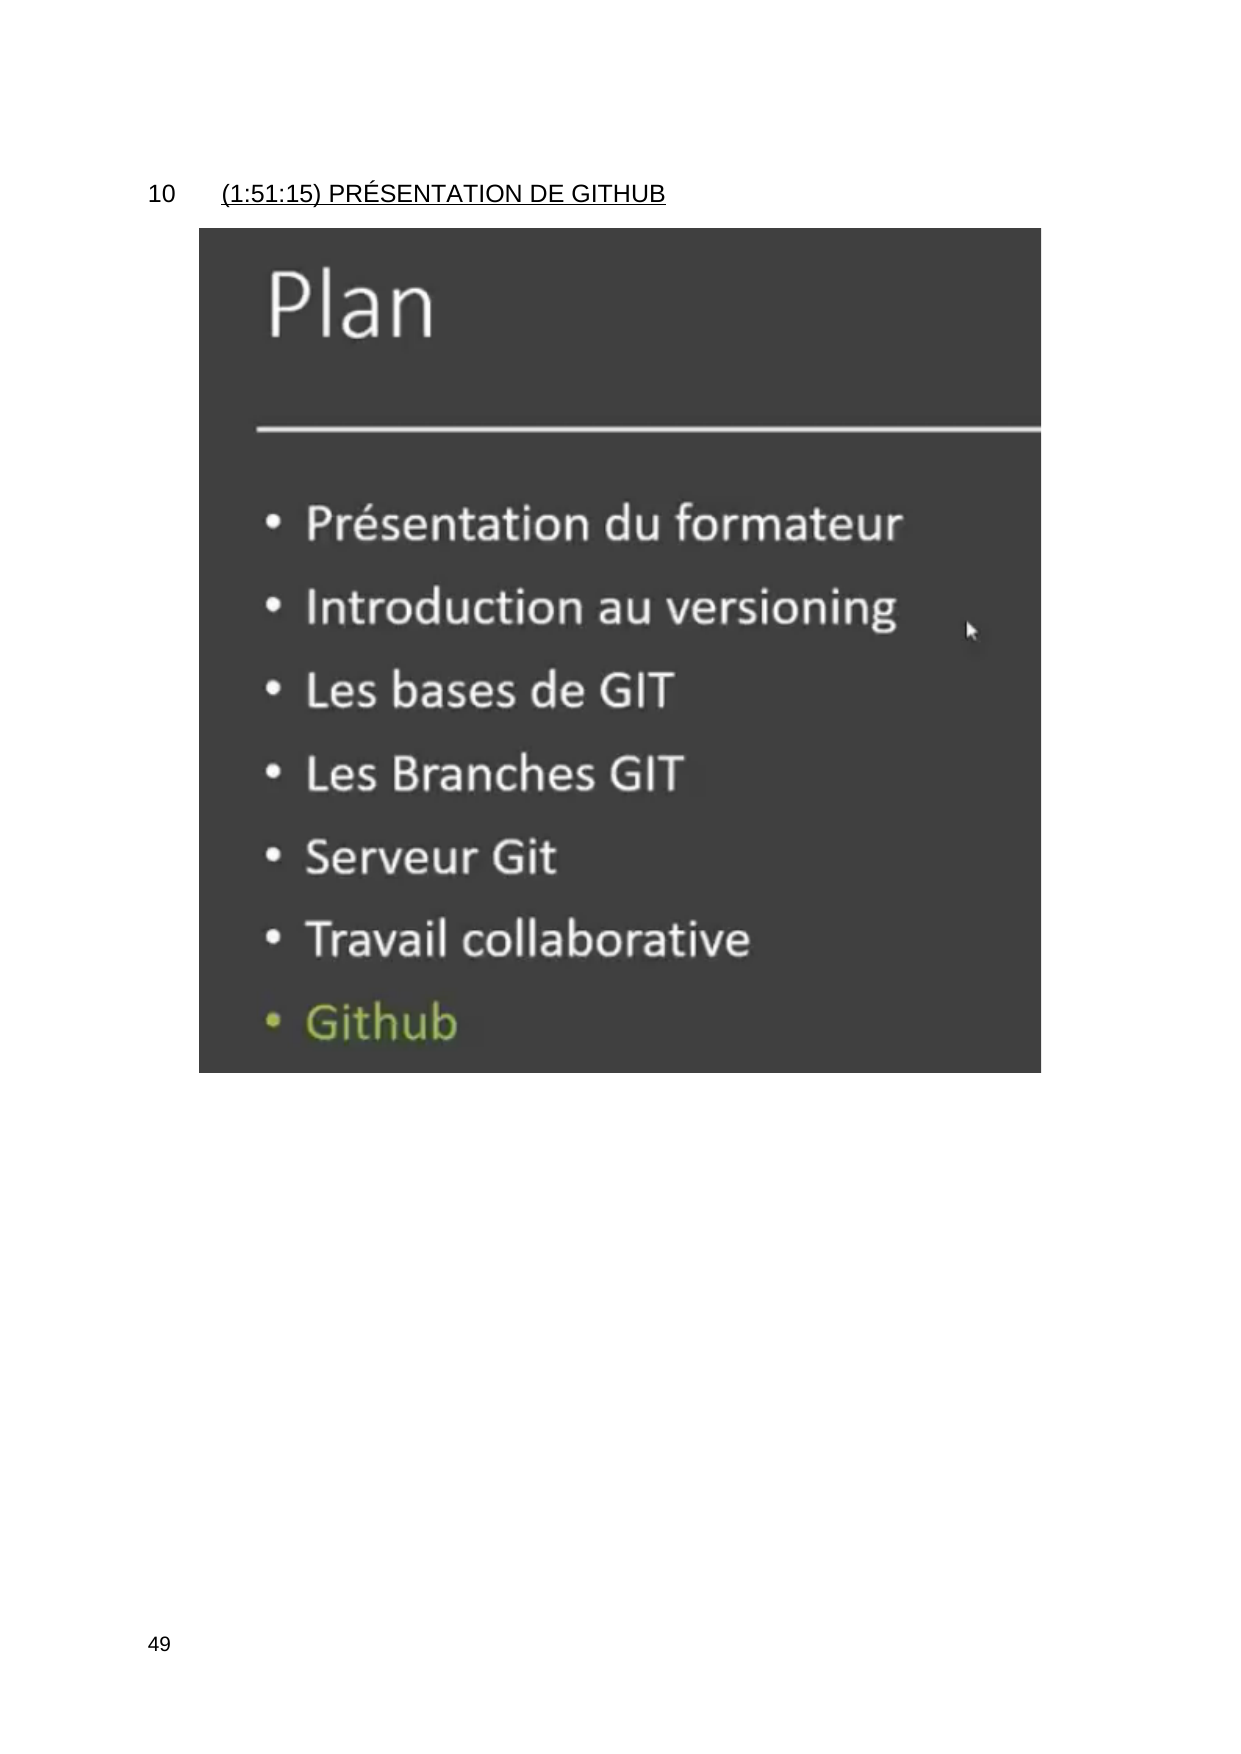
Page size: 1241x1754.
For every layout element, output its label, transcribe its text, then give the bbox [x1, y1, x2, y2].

subtitle (1:51:15) Présentation de github [148, 179, 1093, 208]
picture [199, 228, 1042, 1073]
